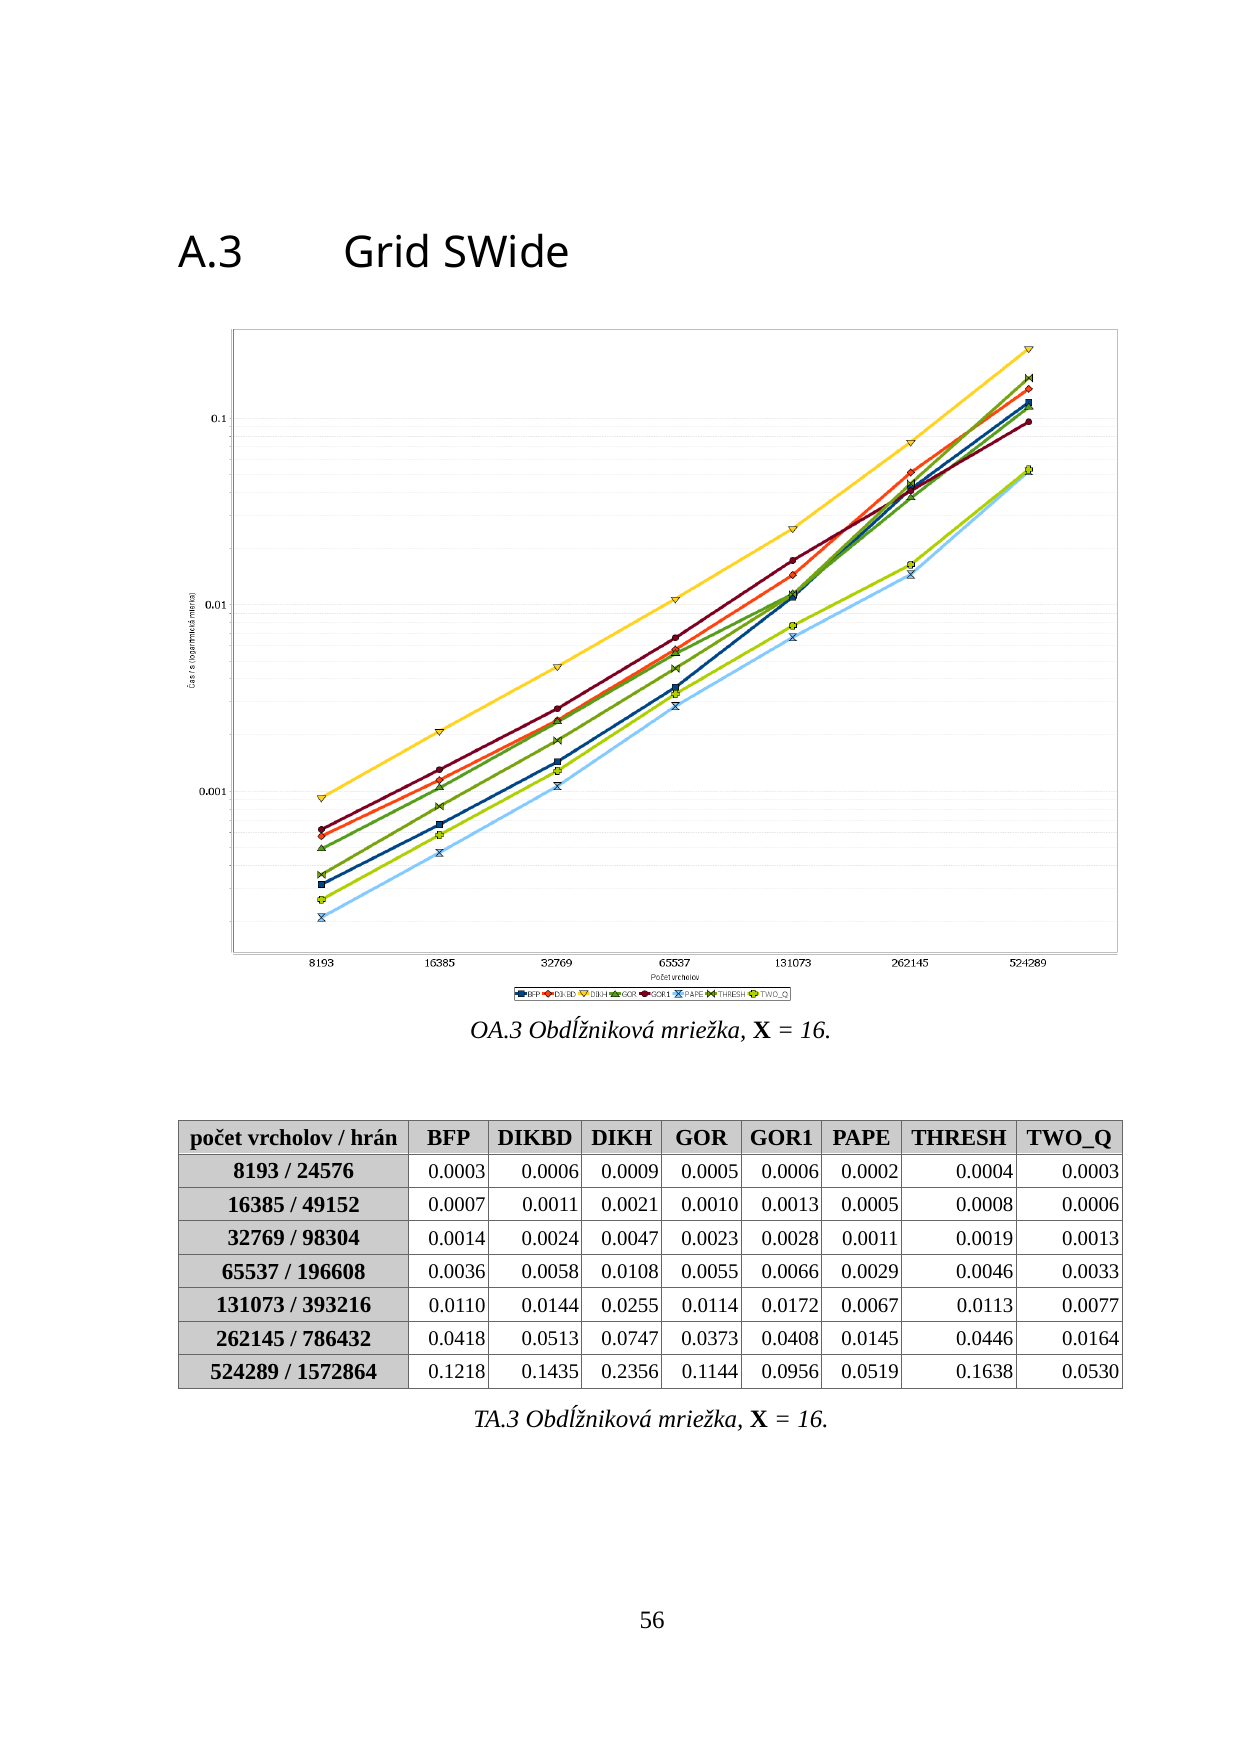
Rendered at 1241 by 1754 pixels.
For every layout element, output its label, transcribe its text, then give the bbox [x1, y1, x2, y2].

table_cell 0.1218 [409, 1355, 488, 1388]
table_cell 0.0956 [742, 1355, 821, 1388]
table_header PAPE [822, 1121, 901, 1153]
table_cell 131073 / 393216 [179, 1288, 408, 1321]
table_cell 0.0067 [822, 1288, 901, 1321]
table_cell 0.0014 [409, 1221, 488, 1254]
table_header THRESH [902, 1121, 1016, 1153]
subtitle Grid SWide [178, 221, 1125, 280]
table_header DIKH [582, 1121, 661, 1153]
table_header TWO_Q [1017, 1121, 1122, 1153]
table_header GOR1 [742, 1121, 821, 1153]
table_cell 0.0058 [489, 1255, 581, 1287]
table_cell 0.0006 [742, 1155, 821, 1187]
table_cell 65537 / 196608 [179, 1255, 408, 1287]
table_cell 0.0003 [409, 1155, 488, 1187]
table_cell 0.2356 [582, 1355, 661, 1388]
table_cell 0.0011 [822, 1221, 901, 1254]
table_cell 0.0066 [742, 1255, 821, 1287]
table_cell 0.0144 [489, 1288, 581, 1321]
table_cell 0.0007 [409, 1188, 488, 1220]
table_cell 0.0747 [582, 1322, 661, 1354]
table_cell 0.0373 [662, 1322, 741, 1354]
table_cell 0.0010 [662, 1188, 741, 1220]
table_cell 0.0033 [1017, 1255, 1122, 1287]
table_cell 0.0145 [822, 1322, 901, 1354]
table_cell 0.1435 [489, 1355, 581, 1388]
table_cell 0.0013 [1017, 1221, 1122, 1254]
table_cell 0.0418 [409, 1322, 488, 1354]
table_cell 0.0003 [1017, 1155, 1122, 1187]
table_cell 0.1638 [902, 1355, 1016, 1388]
table_cell 0.0036 [409, 1255, 488, 1287]
table_cell 0.0408 [742, 1322, 821, 1354]
table_cell 0.0004 [902, 1155, 1016, 1187]
table_cell 0.0006 [489, 1155, 581, 1187]
table_cell 0.0513 [489, 1322, 581, 1354]
table_cell 0.0172 [742, 1288, 821, 1321]
table_cell 0.0024 [489, 1221, 581, 1254]
table_cell 32769 / 98304 [179, 1221, 408, 1254]
picture [180, 325, 1124, 1001]
table_cell 0.0255 [582, 1288, 661, 1321]
table_cell 0.0530 [1017, 1355, 1122, 1388]
table_cell 0.0110 [409, 1288, 488, 1321]
table_cell 0.1144 [662, 1355, 741, 1388]
table_cell 0.0009 [582, 1155, 661, 1187]
table_cell 8193 / 24576 [179, 1155, 408, 1187]
table_cell 0.0002 [822, 1155, 901, 1187]
table_cell 0.0028 [742, 1221, 821, 1254]
table_cell 0.0005 [822, 1188, 901, 1220]
table_cell 0.0077 [1017, 1288, 1122, 1321]
table_cell 0.0446 [902, 1322, 1016, 1354]
table_cell 0.0011 [489, 1188, 581, 1220]
table_cell 0.0029 [822, 1255, 901, 1287]
table_cell 0.0046 [902, 1255, 1016, 1287]
table_cell 0.0114 [662, 1288, 741, 1321]
table_header počet vrcholov / hrán [179, 1121, 408, 1153]
table_cell 524289 / 1572864 [179, 1355, 408, 1388]
table_header GOR [662, 1121, 741, 1153]
table_cell 0.0006 [1017, 1188, 1122, 1220]
table_cell 0.0013 [742, 1188, 821, 1220]
table_cell 0.0055 [662, 1255, 741, 1287]
text OA.3 Obdĺžniková mriežka, X = 16. [178, 295, 1125, 1044]
table_cell 0.0108 [582, 1255, 661, 1287]
table_cell 0.0021 [582, 1188, 661, 1220]
table_cell 262145 / 786432 [179, 1322, 408, 1354]
table_cell 0.0519 [822, 1355, 901, 1388]
table_header BFP [409, 1121, 488, 1153]
table_cell 0.0047 [582, 1221, 661, 1254]
table_cell 0.0113 [902, 1288, 1016, 1321]
text TA.3 Obdĺžniková mriežka, X = 16. [178, 1404, 1125, 1432]
table_cell 0.0019 [902, 1221, 1016, 1254]
table_cell 0.0008 [902, 1188, 1016, 1220]
table_cell 16385 / 49152 [179, 1188, 408, 1220]
table_cell 0.0023 [662, 1221, 741, 1254]
table_header DIKBD [489, 1121, 581, 1153]
table_cell 0.0164 [1017, 1322, 1122, 1354]
table_cell 0.0005 [662, 1155, 741, 1187]
